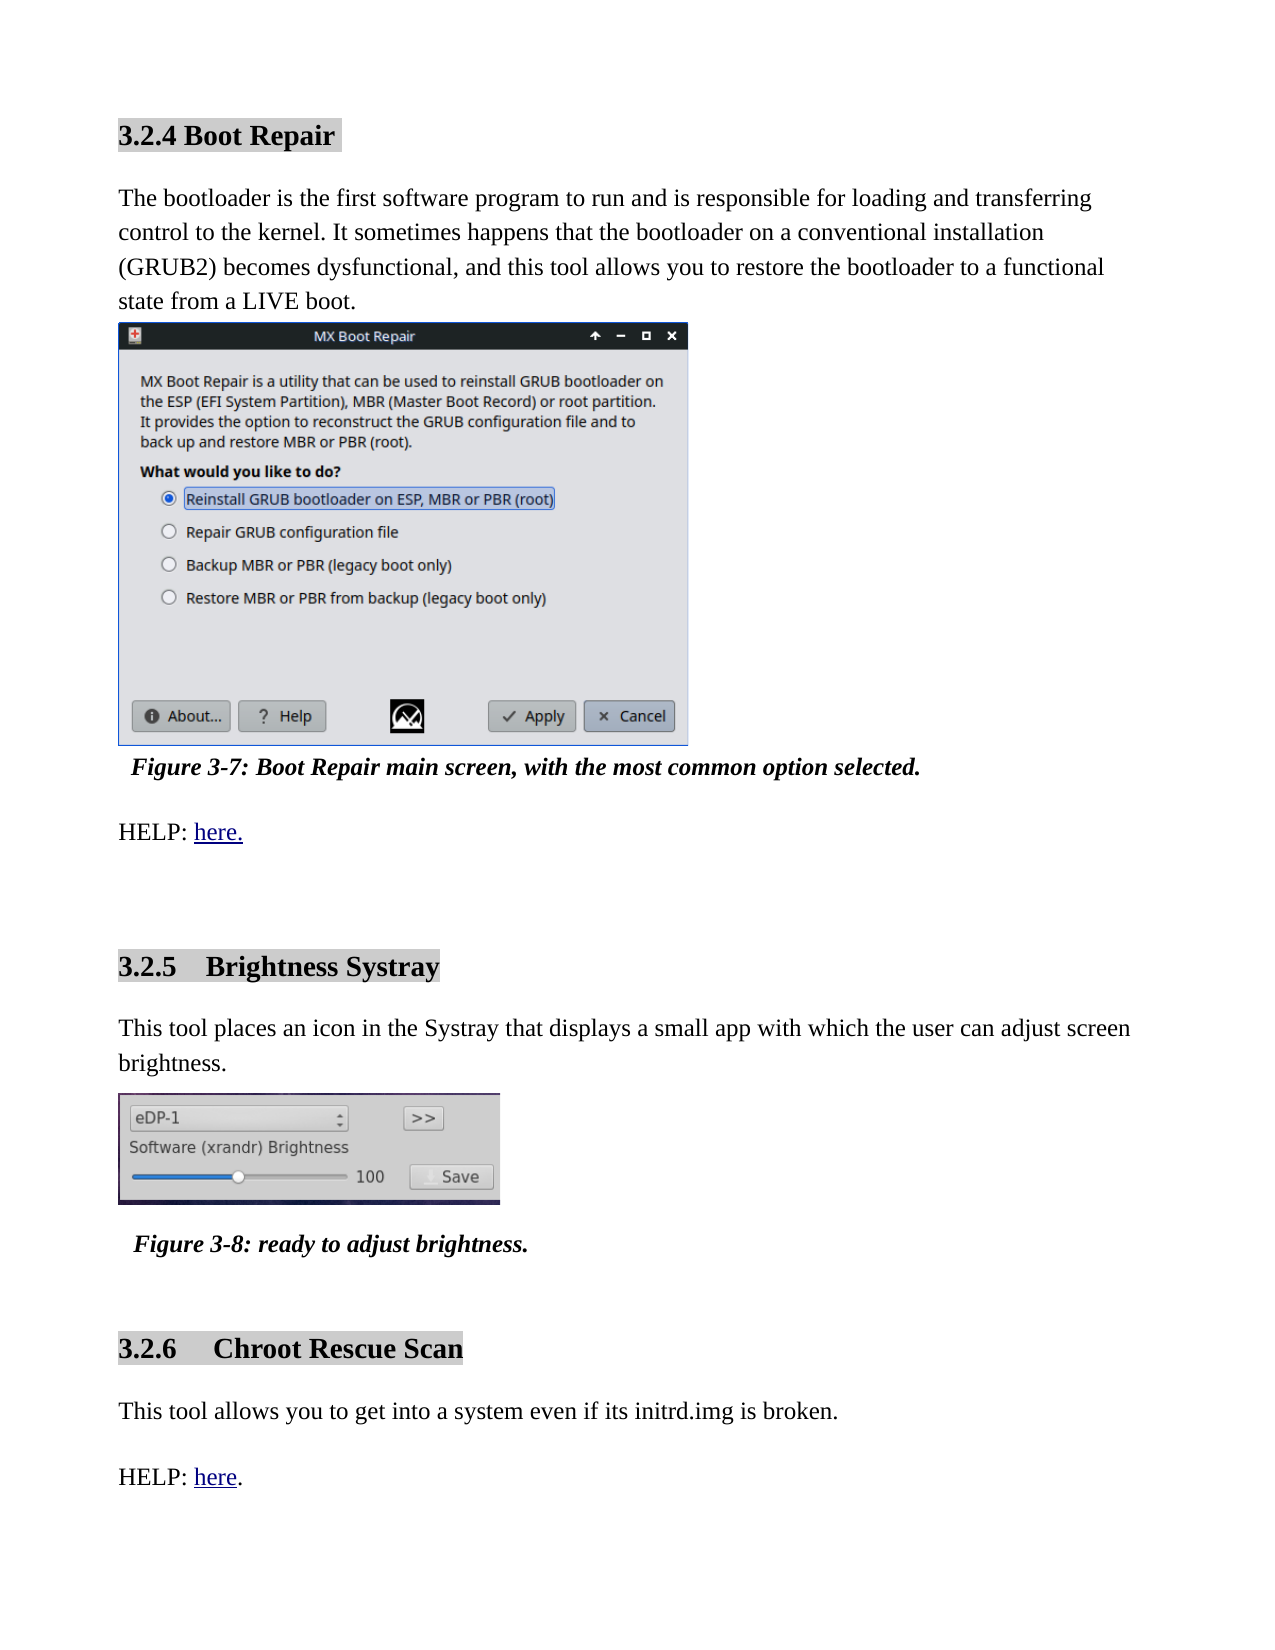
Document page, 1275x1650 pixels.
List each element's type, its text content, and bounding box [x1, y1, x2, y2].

subtitle 3.2.5 Brightness Systray [440, 949, 1138, 982]
text This tool allows you to get into a system even if its initrd.img is broken. [118, 1396, 1157, 1425]
text HELP: here. [118, 817, 1157, 846]
text Figure 3-7: Boot Repair main screen, with the most common option selected. [118, 352, 1142, 780]
text The bootloader is the first software program to run and is responsible for loading and transferring control to the kernel. It sometimes happens that the bootloader on a conventional installation (GRUB2) becomes dysfunctional, and this tool allows you to restore the bootloader to a functional state from a LIVE boot. [118, 183, 1142, 315]
subtitle 3.2.6 Chroot Rescue Scan [463, 1331, 1138, 1365]
subtitle 3.2.4 Boot Repair [342, 118, 1138, 152]
picture [118, 1093, 501, 1205]
text This tool places an icon in the Systray that displays a small app with which the user can adjust screen brightness. [118, 1013, 1157, 1077]
text Figure 3-8: ready to adjust brightness. [133, 1229, 1142, 1258]
text HELP: here. [118, 1462, 1157, 1491]
picture [118, 322, 689, 746]
